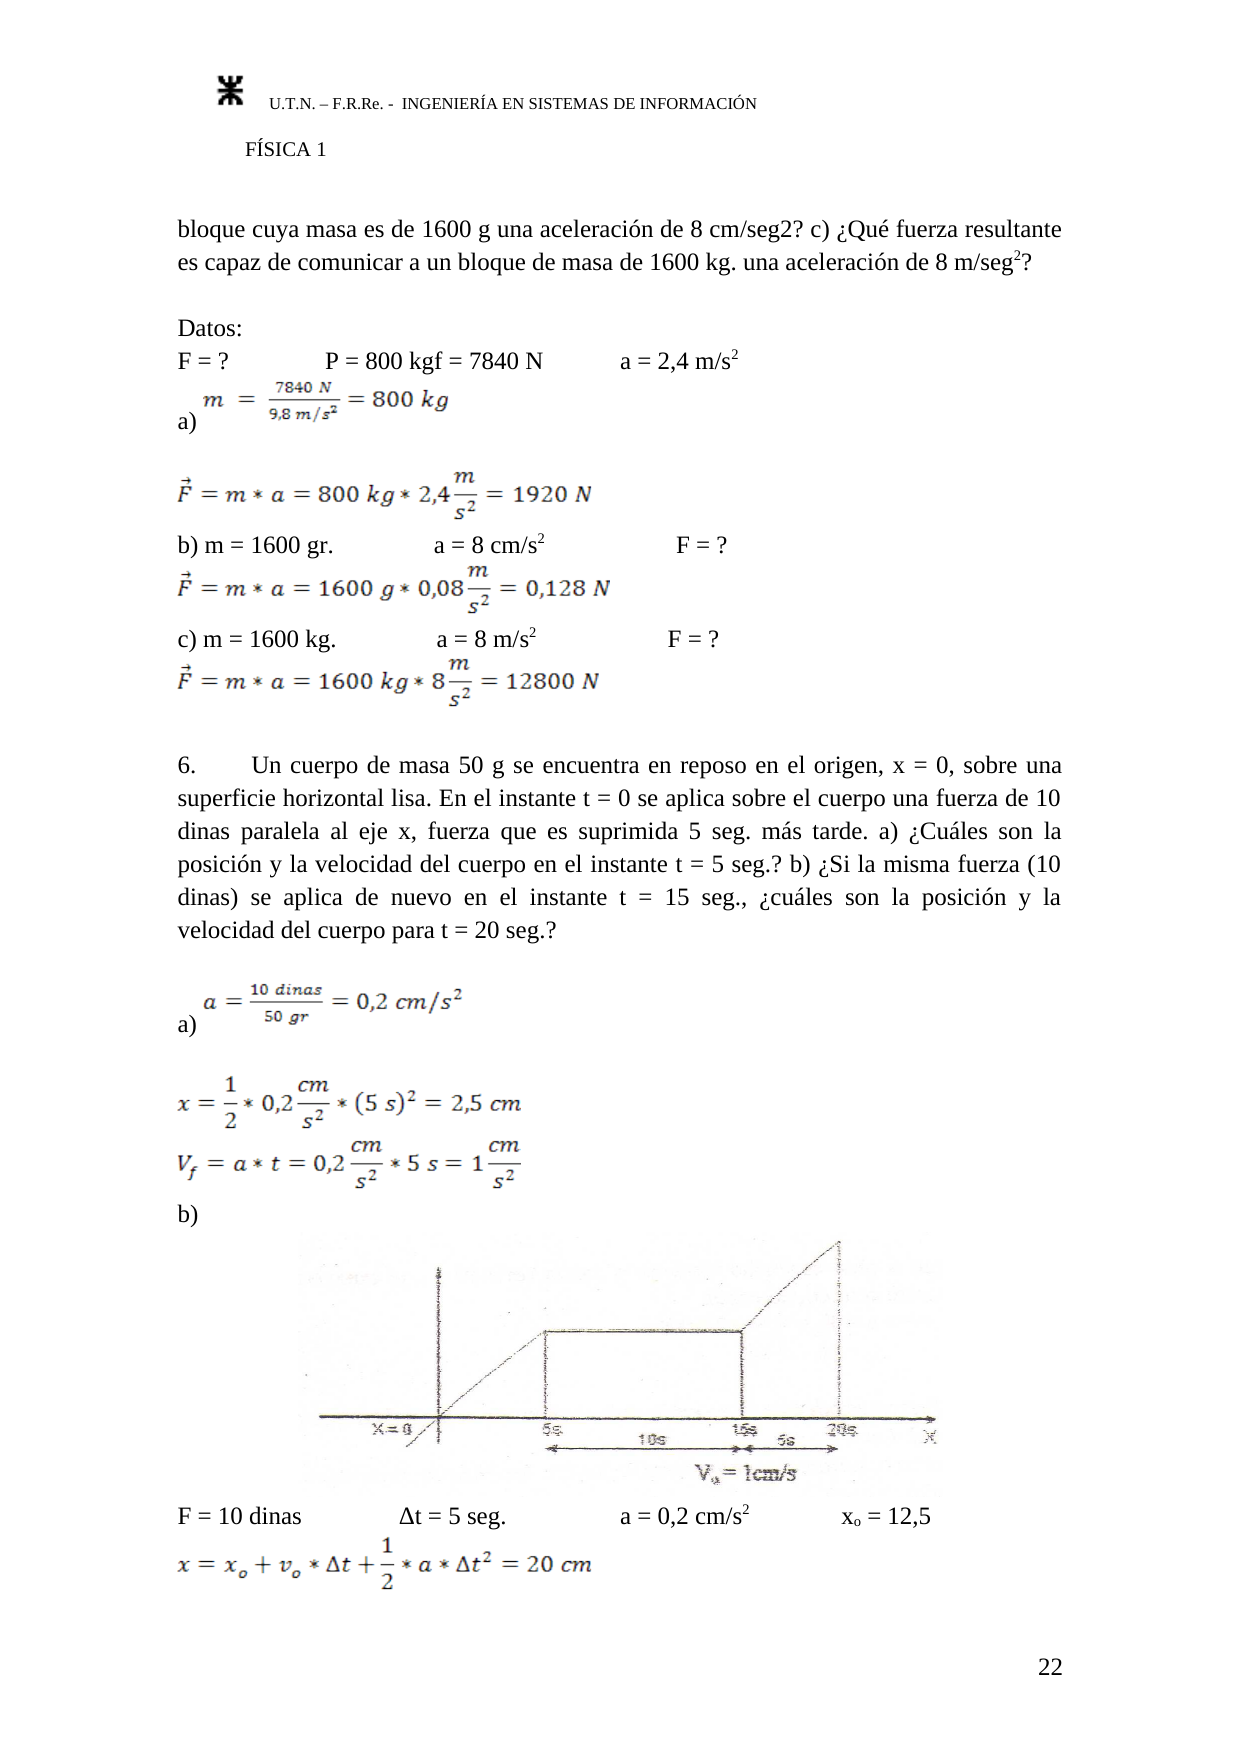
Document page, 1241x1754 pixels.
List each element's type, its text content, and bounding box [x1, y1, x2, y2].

text F = ? P = 800 kgf = 7840 N a = 2,4 m/s2 [177, 346, 1063, 375]
picture [298, 1232, 943, 1497]
text bloque cuya masa es de 1600 g una aceleración de 8 cm/seg2? c) ¿Qué fuerza resultante es capaz de comunicar a un bloque de masa de 1600 kg. una aceleración de 8 m/seg2? [177, 214, 1063, 276]
text c) m = 1600 kg. a = 8 m/s2 F = ? [177, 624, 1063, 652]
picture [177, 1138, 521, 1195]
text F = 10 dinas Δt = 5 seg. a = 0,2 cm/s2 xo = 12,5 [177, 1501, 1063, 1530]
text b) [177, 1199, 1063, 1228]
picture [177, 656, 599, 713]
text 6. Un cuerpo de masa 50 g se encuentra en reposo en el origen, x = 0, sobre una superficie horizontal lisa. En el instante t = 0 se aplica sobre el cuerpo una fuerza de 10 dinas paralela al eje x, fuerza que es suprimida 5 seg. más tarde. a) ¿Cuáles son la posición y la velocidad del cuerpo en el instante t = 5 seg.? b) ¿Si la misma fuerza (10 dinas) se aplica de nuevo en el instante t = 15 seg., ¿cuáles son la posición y la velocidad del cuerpo para t = 20 seg.? [177, 750, 1063, 944]
picture [177, 1534, 592, 1596]
picture [203, 981, 464, 1033]
text Datos: [177, 313, 1063, 342]
text b) m = 1600 gr. a = 8 cm/s2 F = ? [177, 530, 1063, 559]
text a) [177, 981, 1063, 1065]
picture [177, 1073, 521, 1135]
picture [177, 470, 592, 526]
text a) [177, 379, 1063, 461]
picture [203, 379, 449, 429]
picture [177, 563, 610, 620]
